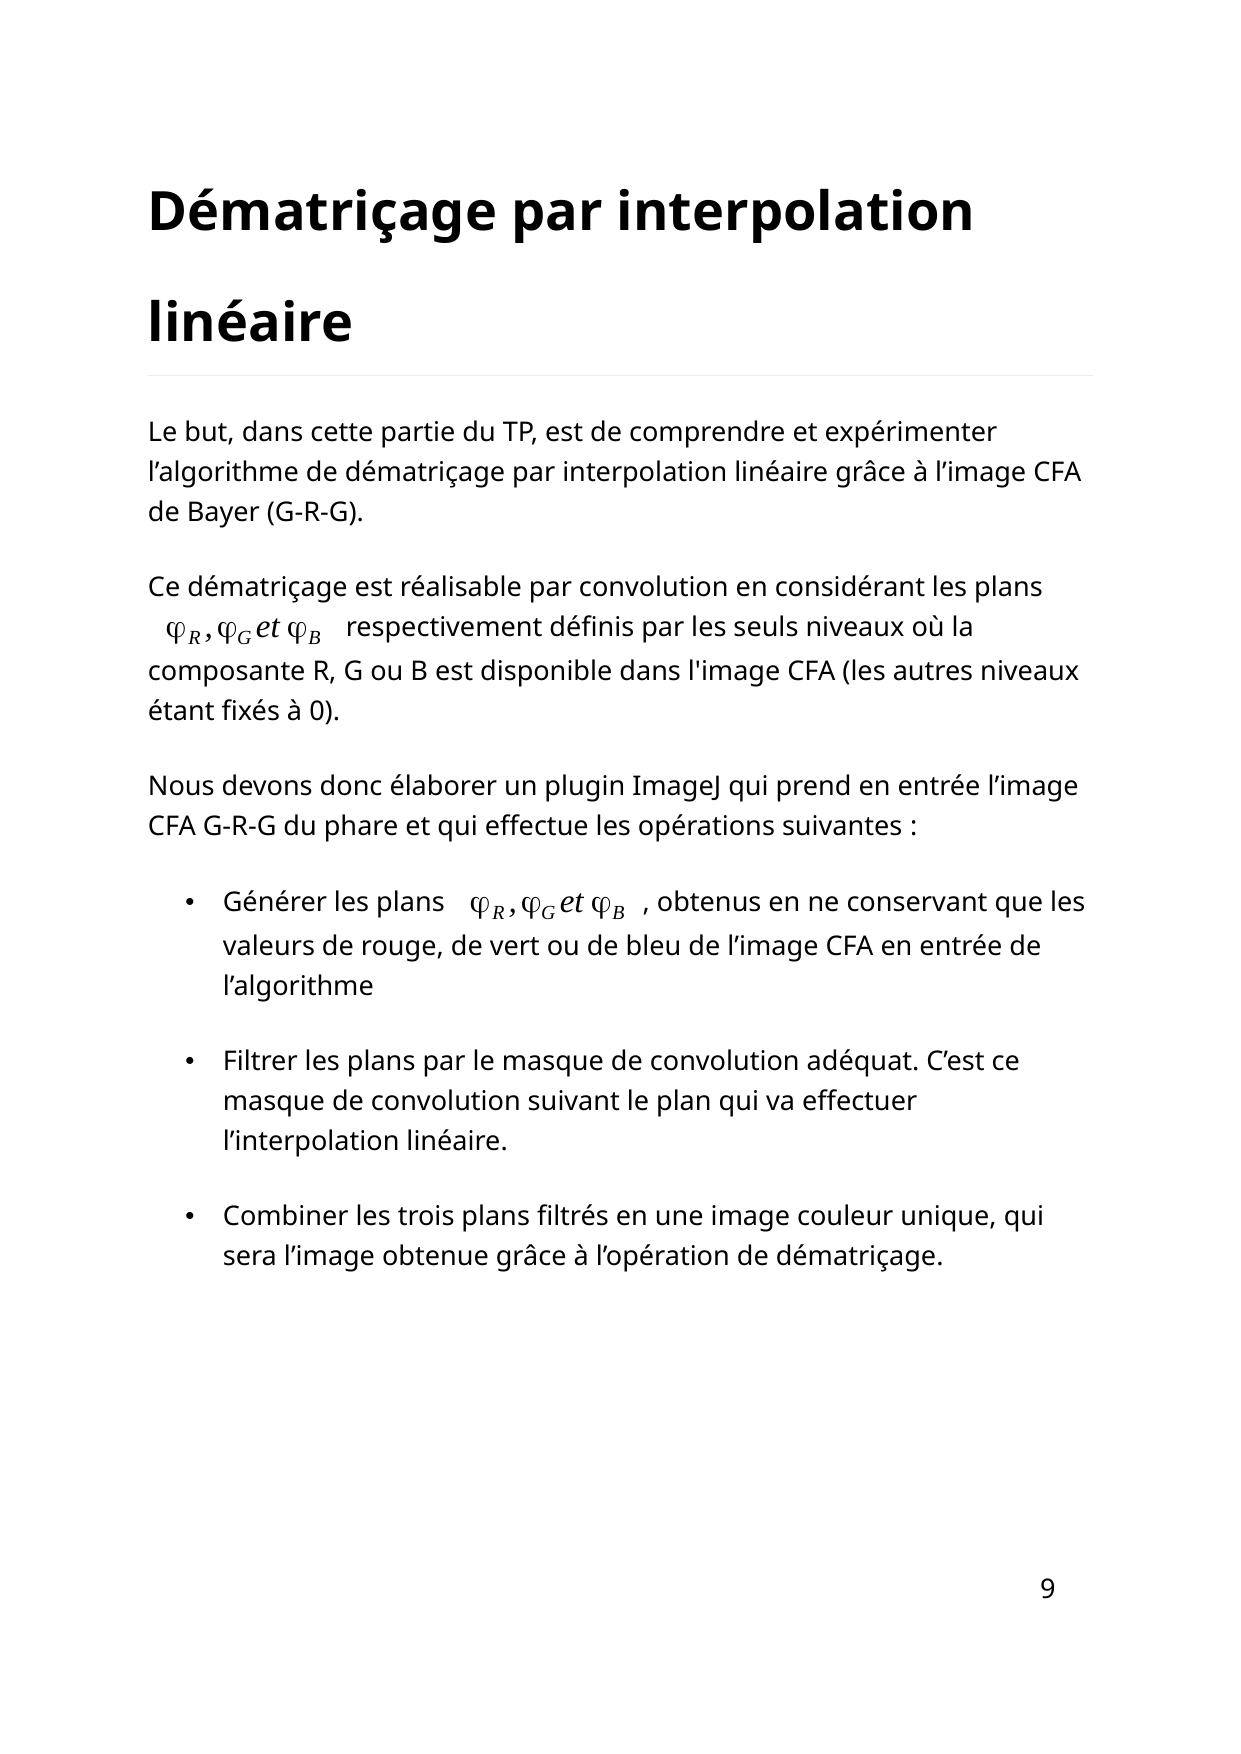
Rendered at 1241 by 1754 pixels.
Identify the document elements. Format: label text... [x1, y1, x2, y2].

subtitle Dématriçage par interpolation linéaire [148, 173, 1093, 375]
list Filtrer les plans par le masque de convolution adéquat. C’est ce masque de convolution suivant le plan qui va effectuer l’interpolation linéaire. [185, 1042, 1093, 1158]
list Générer les plans , obtenus en ne conservant que les valeurs de rouge, de vert ou de bleu de l’image CFA en entrée de l’algorithme [185, 882, 1093, 1003]
list Combiner les trois plans filtrés en une image couleur unique, qui sera l’image obtenue grâce à l’opération de dématriçage. [185, 1196, 1093, 1273]
text Le but, dans cette partie du TP, est de comprendre et expérimenter l’algorithme de dématriçage par interpolation linéaire grâce à l’image CFA de Bayer (G-R-G). [148, 413, 1093, 529]
text Nous devons donc élaborer un plugin ImageJ qui prend en entrée l’image CFA G-R-G du phare et qui effectue les opérations suivantes : [148, 767, 1093, 843]
text Ce dématriçage est réalisable par convolution en considérant les plans respectivement définis par les seuls niveaux où la composante R, G ou B est disponible dans l'image CFA (les autres niveaux étant fixés à 0). [148, 567, 1093, 728]
